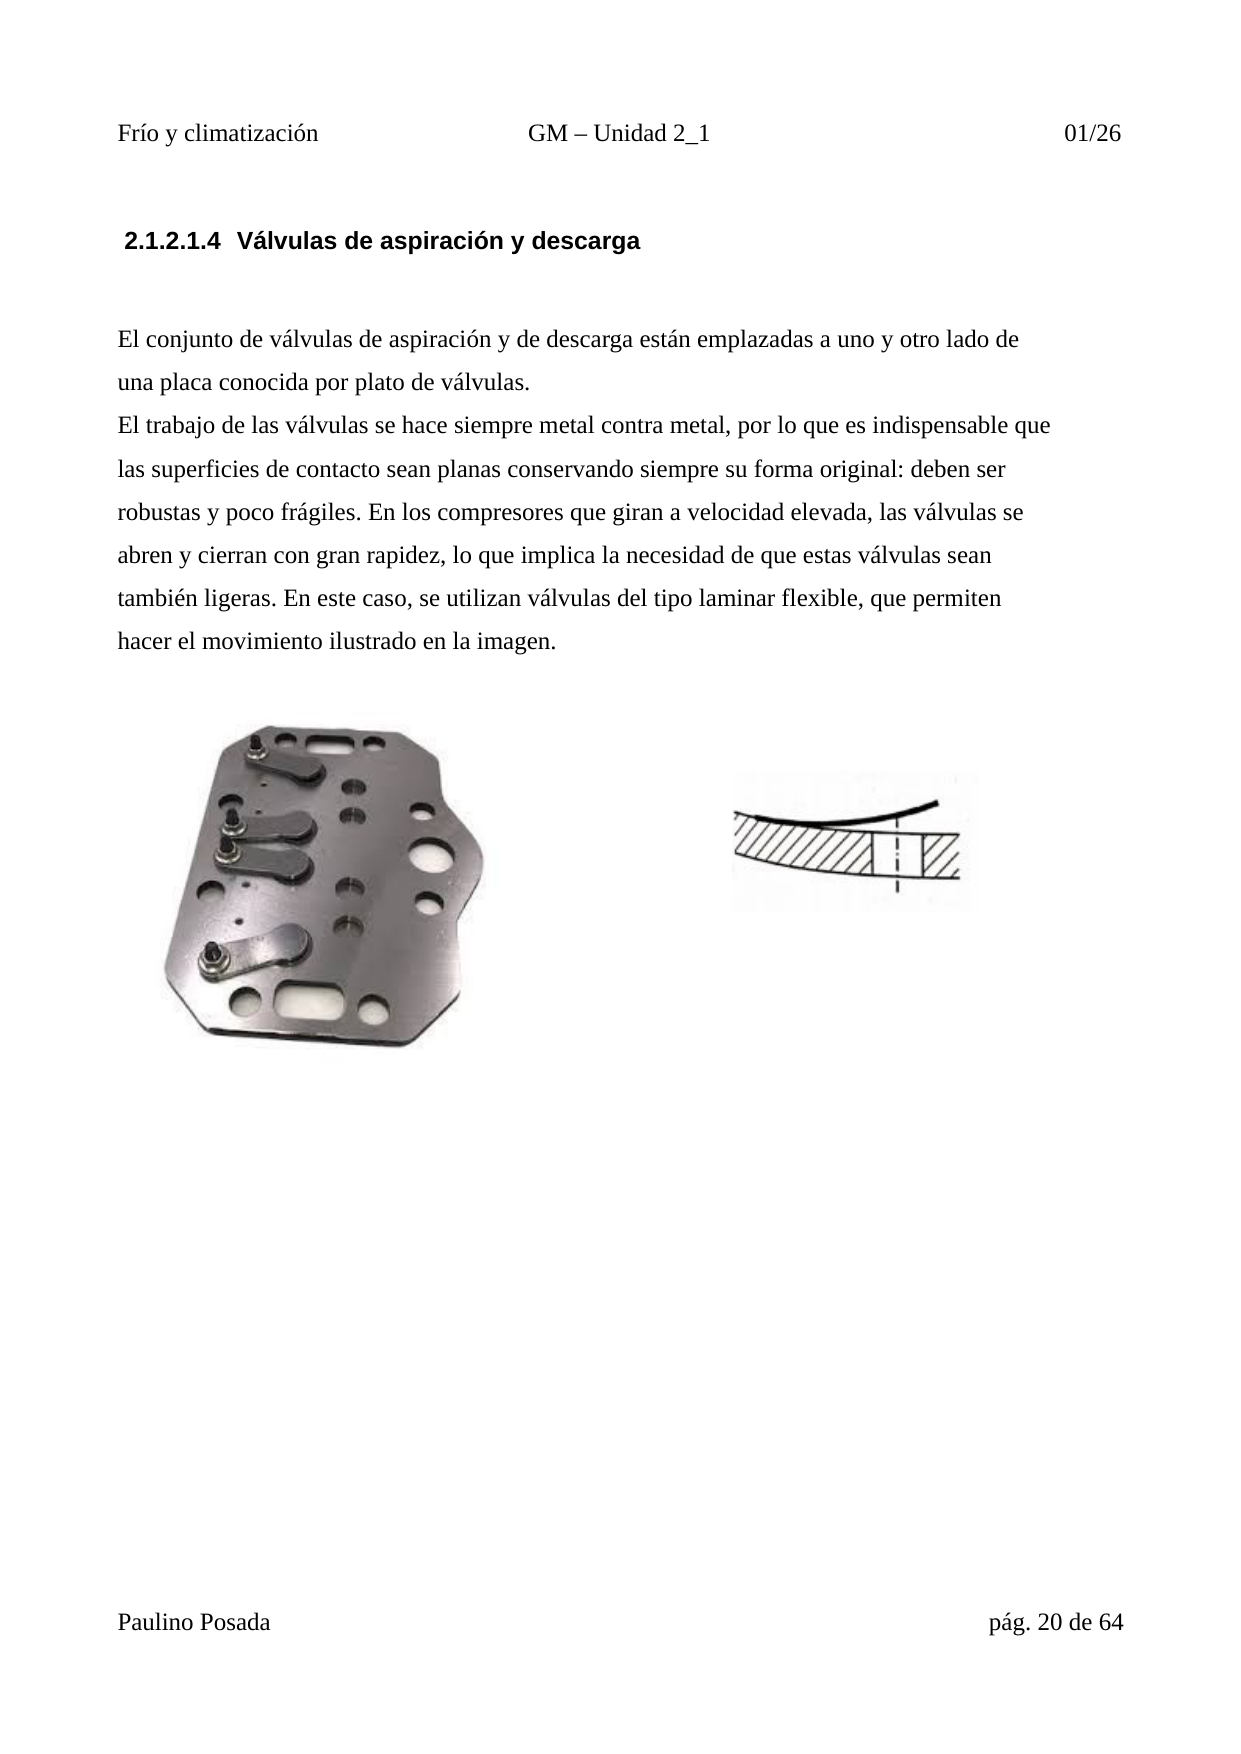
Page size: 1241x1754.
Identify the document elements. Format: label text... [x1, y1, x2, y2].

text también ligeras. En este caso, se utilizan válvulas del tipo laminar flexible, que permiten [117, 583, 1123, 612]
text El conjunto de válvulas de aspiración y de descarga están emplazadas a uno y otro lado de [117, 324, 1123, 353]
subtitle Válvulas de aspiración y descarga [117, 226, 1123, 254]
text las superficies de contacto sean planas conservando siempre su forma original: deben ser [117, 454, 1123, 482]
text hacer el movimiento ilustrado en la imagen. [117, 626, 1123, 655]
picture [148, 712, 500, 1064]
text abren y cierran con gran rapidez, lo que implica la necesidad de que estas válvulas sean [117, 540, 1123, 569]
text una placa conocida por plato de válvulas. [117, 367, 1123, 396]
text robustas y poco frágiles. En los compresores que giran a velocidad elevada, las válvulas se [117, 497, 1123, 526]
text El trabajo de las válvulas se hace siempre metal contra metal, por lo que es indispensable que [117, 411, 1123, 439]
picture [732, 771, 979, 913]
